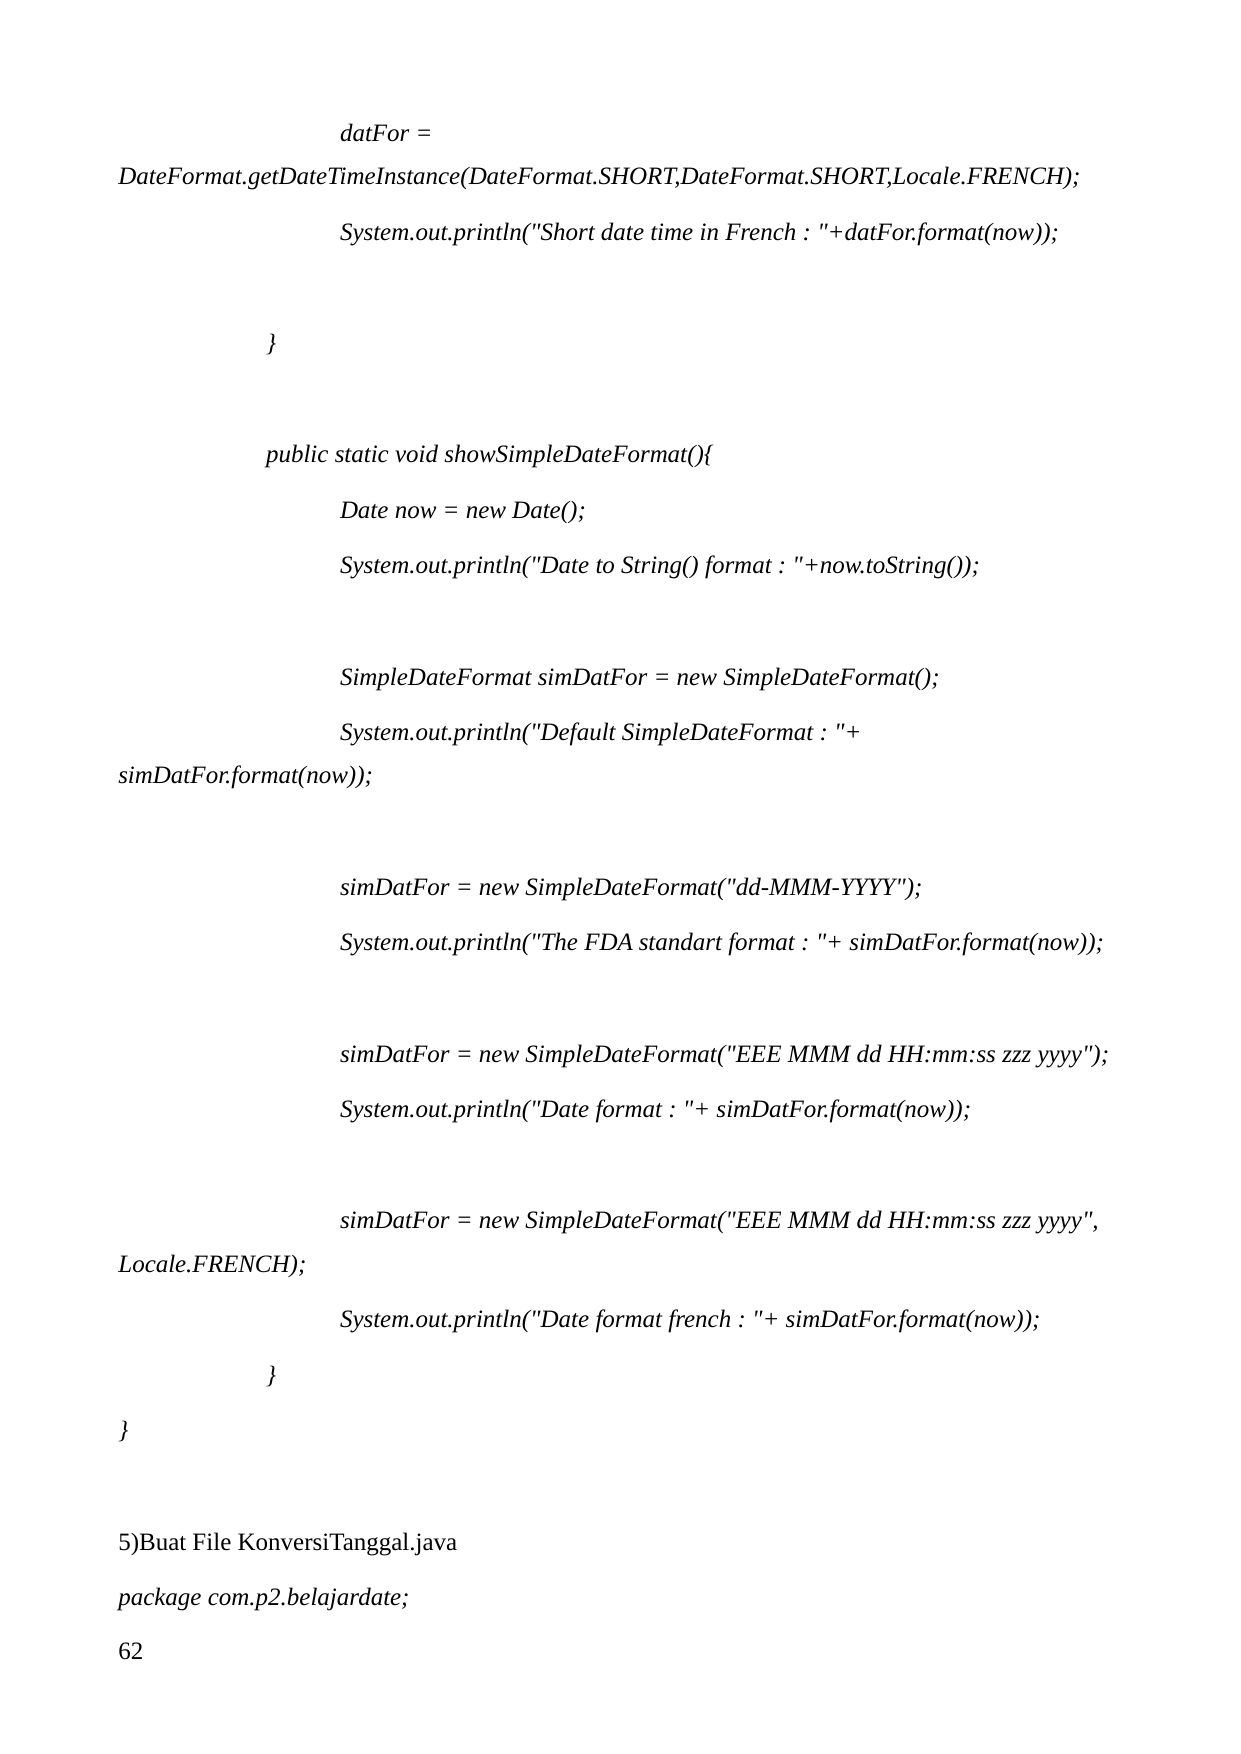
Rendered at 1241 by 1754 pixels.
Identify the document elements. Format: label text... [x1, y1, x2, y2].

text System.out.println("Date format : "+ simDatFor.format(now)); [118, 1094, 1122, 1123]
text } [118, 1360, 1122, 1389]
text } [118, 1416, 1122, 1444]
text public static void showSimpleDateFormat(){ [118, 439, 1122, 468]
text SimpleDateFormat simDatFor = new SimpleDateFormat(); [118, 662, 1122, 691]
text System.out.println("Short date time in French : "+datFor.format(now)); [118, 217, 1122, 246]
text package com.p2.belajardate; [118, 1582, 1122, 1611]
text simDatFor = new SimpleDateFormat("dd-MMM-YYYY"); [118, 872, 1122, 901]
text simDatFor = new SimpleDateFormat("EEE MMM dd HH:mm:ss zzz yyyy", Locale.FRENCH); [118, 1206, 1122, 1277]
text } [118, 328, 1122, 357]
text simDatFor = new SimpleDateFormat("EEE MMM dd HH:mm:ss zzz yyyy"); [118, 1039, 1122, 1067]
text System.out.println("Date to String() format : "+now.toString()); [118, 551, 1122, 579]
text datFor = DateFormat.getDateTimeInstance(DateFormat.SHORT,DateFormat.SHORT,Locale.FRENCH); [118, 118, 1122, 190]
text System.out.println("Default SimpleDateFormat : "+ simDatFor.format(now)); [118, 717, 1122, 789]
text System.out.println("Date format french : "+ simDatFor.format(now)); [118, 1304, 1122, 1333]
list Buat File KonversiTanggal.java [118, 1527, 1122, 1556]
text Date now = new Date(); [118, 495, 1122, 524]
text System.out.println("The FDA standart format : "+ simDatFor.format(now)); [118, 927, 1122, 956]
